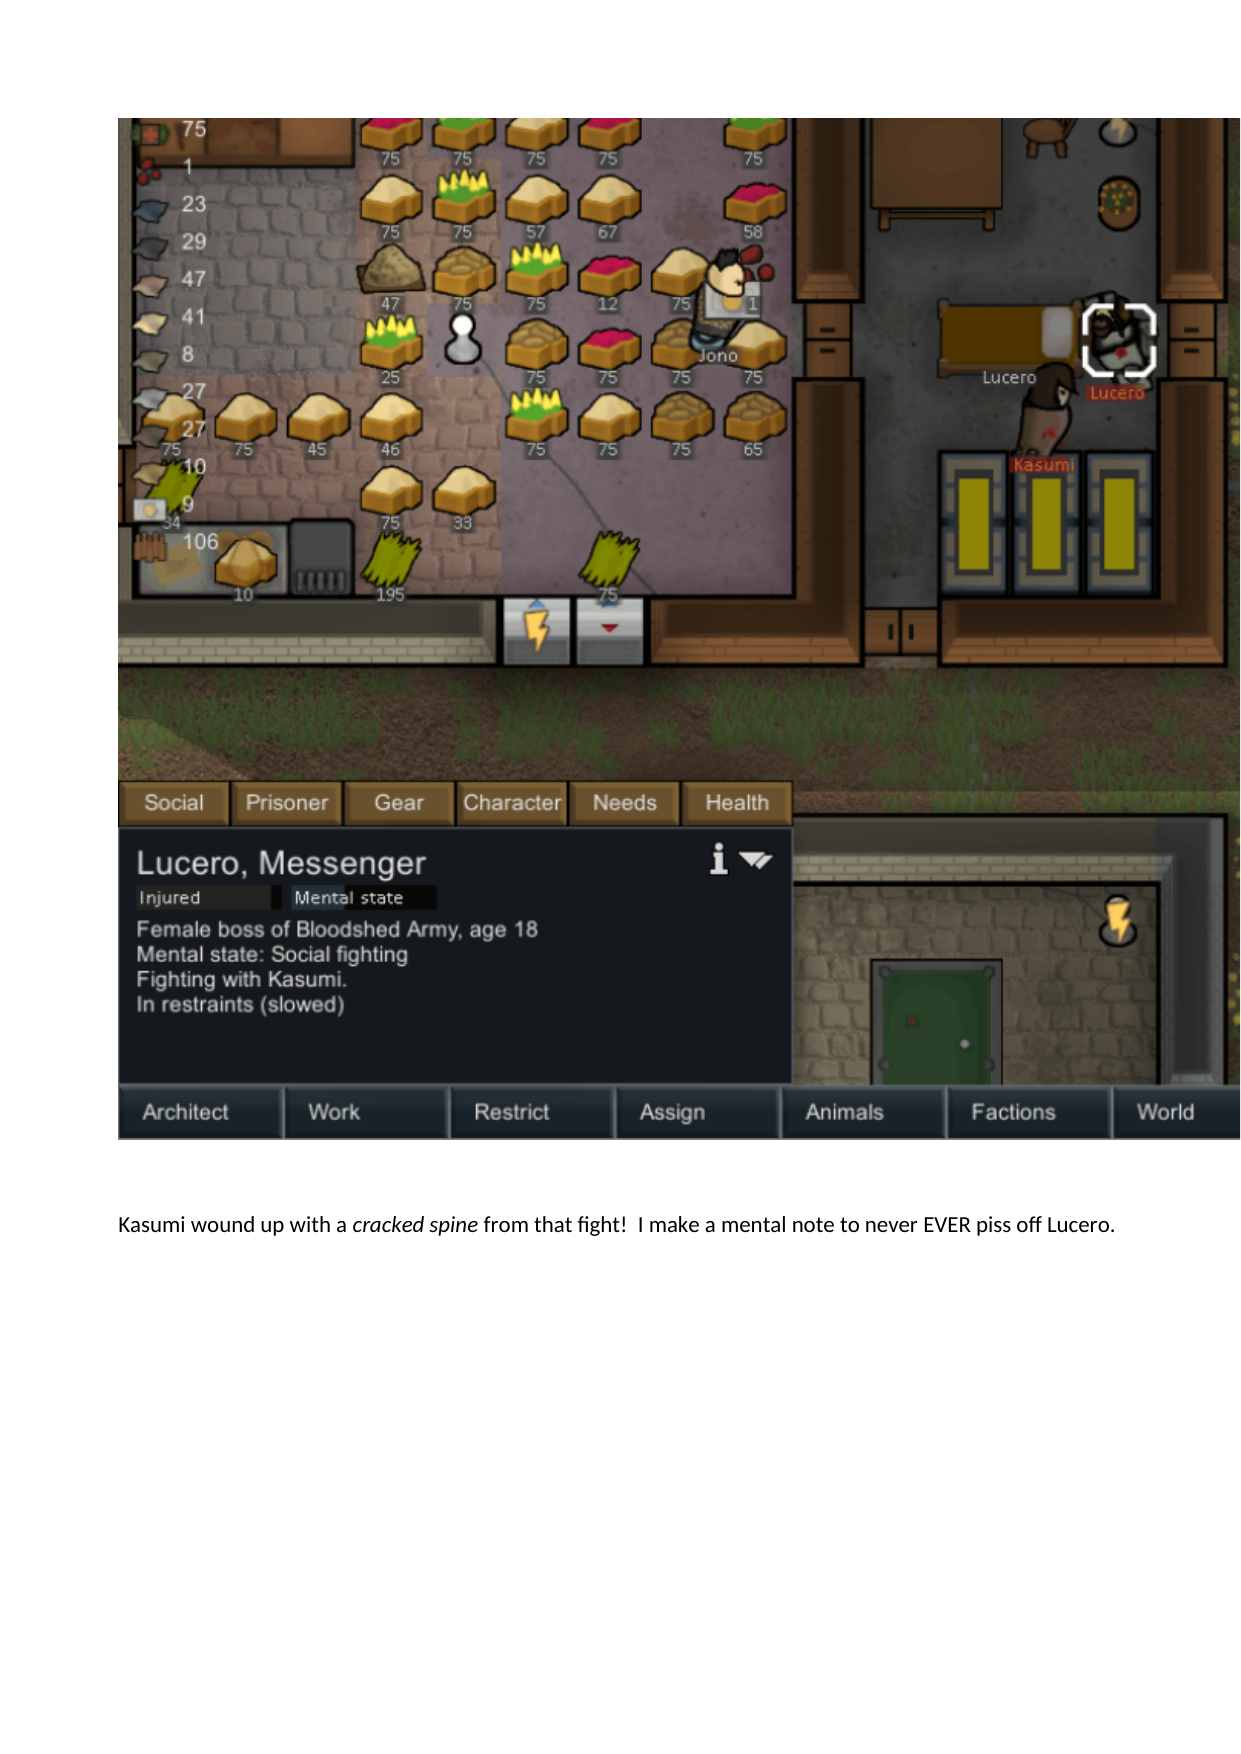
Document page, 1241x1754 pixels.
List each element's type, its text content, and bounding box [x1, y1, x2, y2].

text Kasumi wound up with a cracked spine from that fight! I make a mental note to never EVER piss off Lucero. [118, 1210, 1122, 1238]
